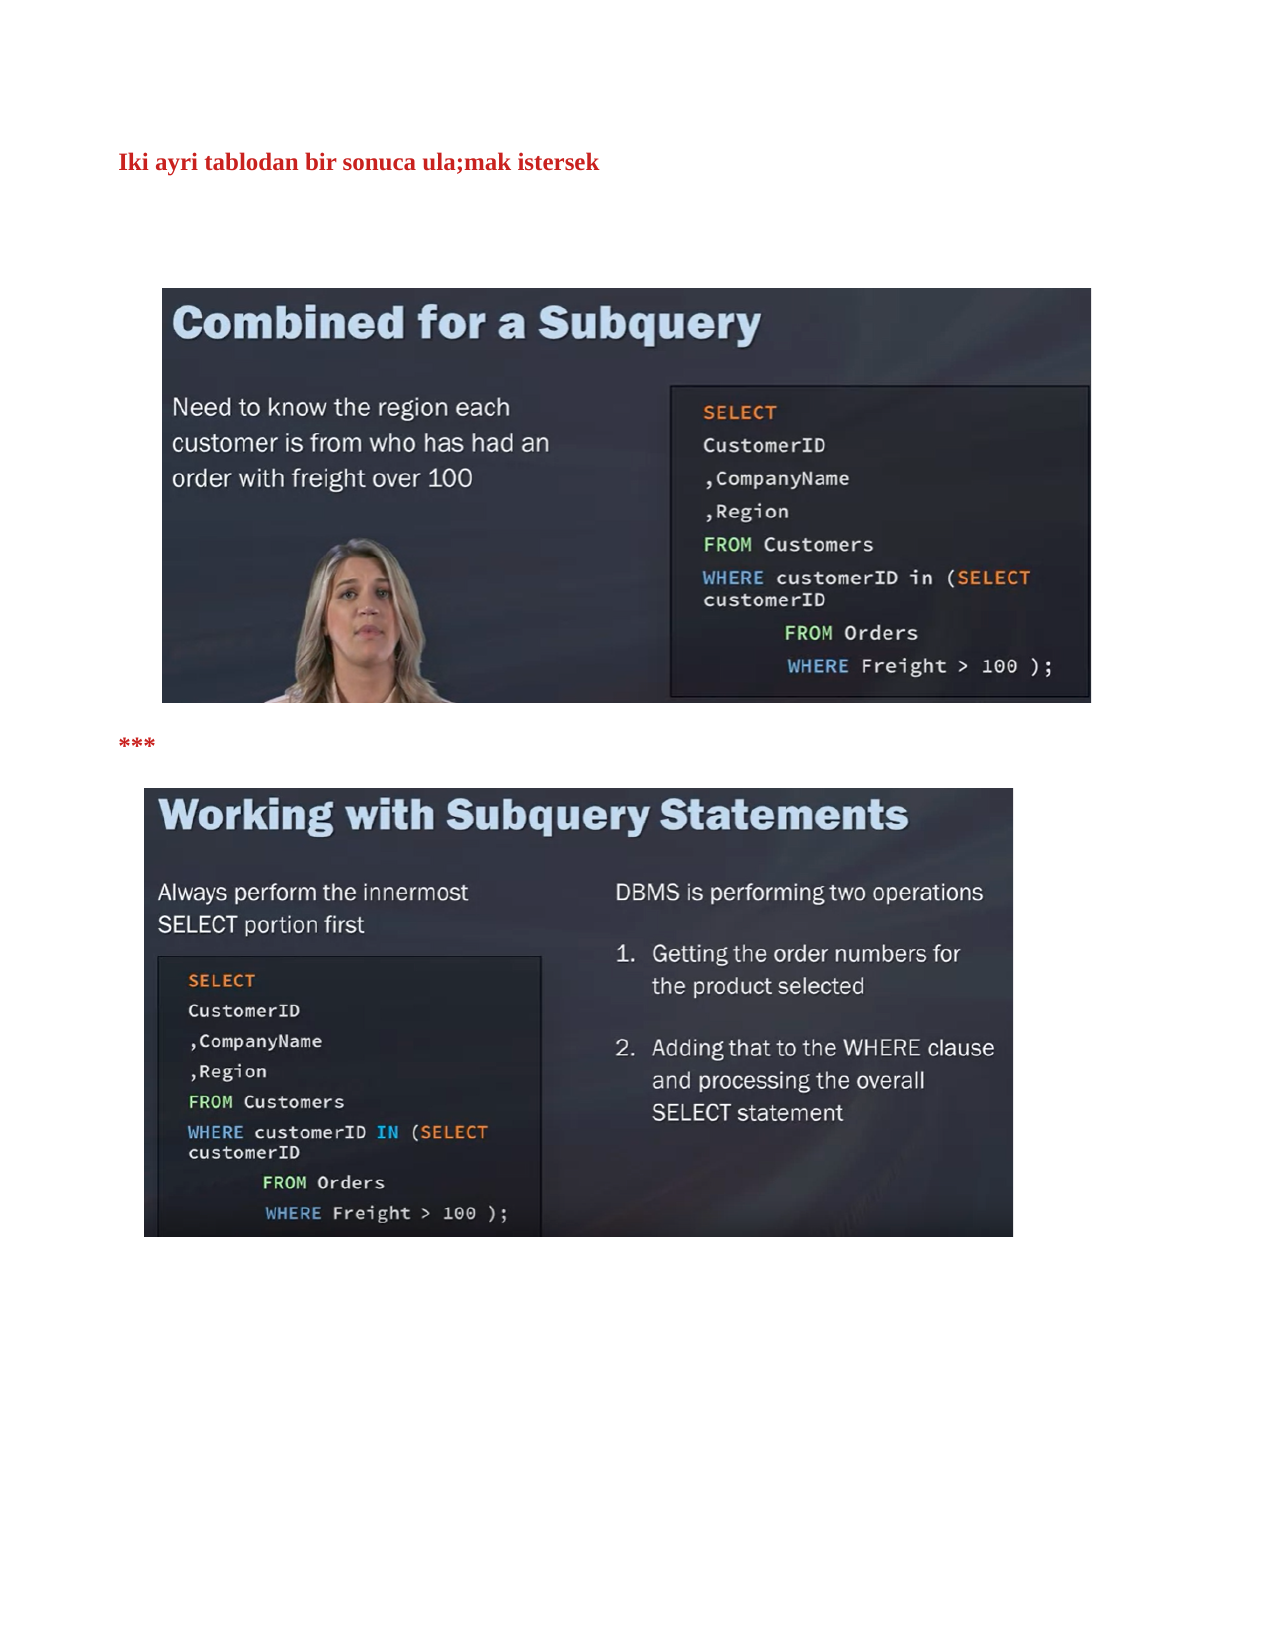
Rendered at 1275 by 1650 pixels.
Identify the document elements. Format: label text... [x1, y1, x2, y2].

text *** [118, 731, 1157, 760]
text Iki ayri tablodan bir sonuca ula;mak istersek [118, 147, 1157, 176]
picture [144, 788, 1014, 1237]
picture [162, 288, 1092, 703]
